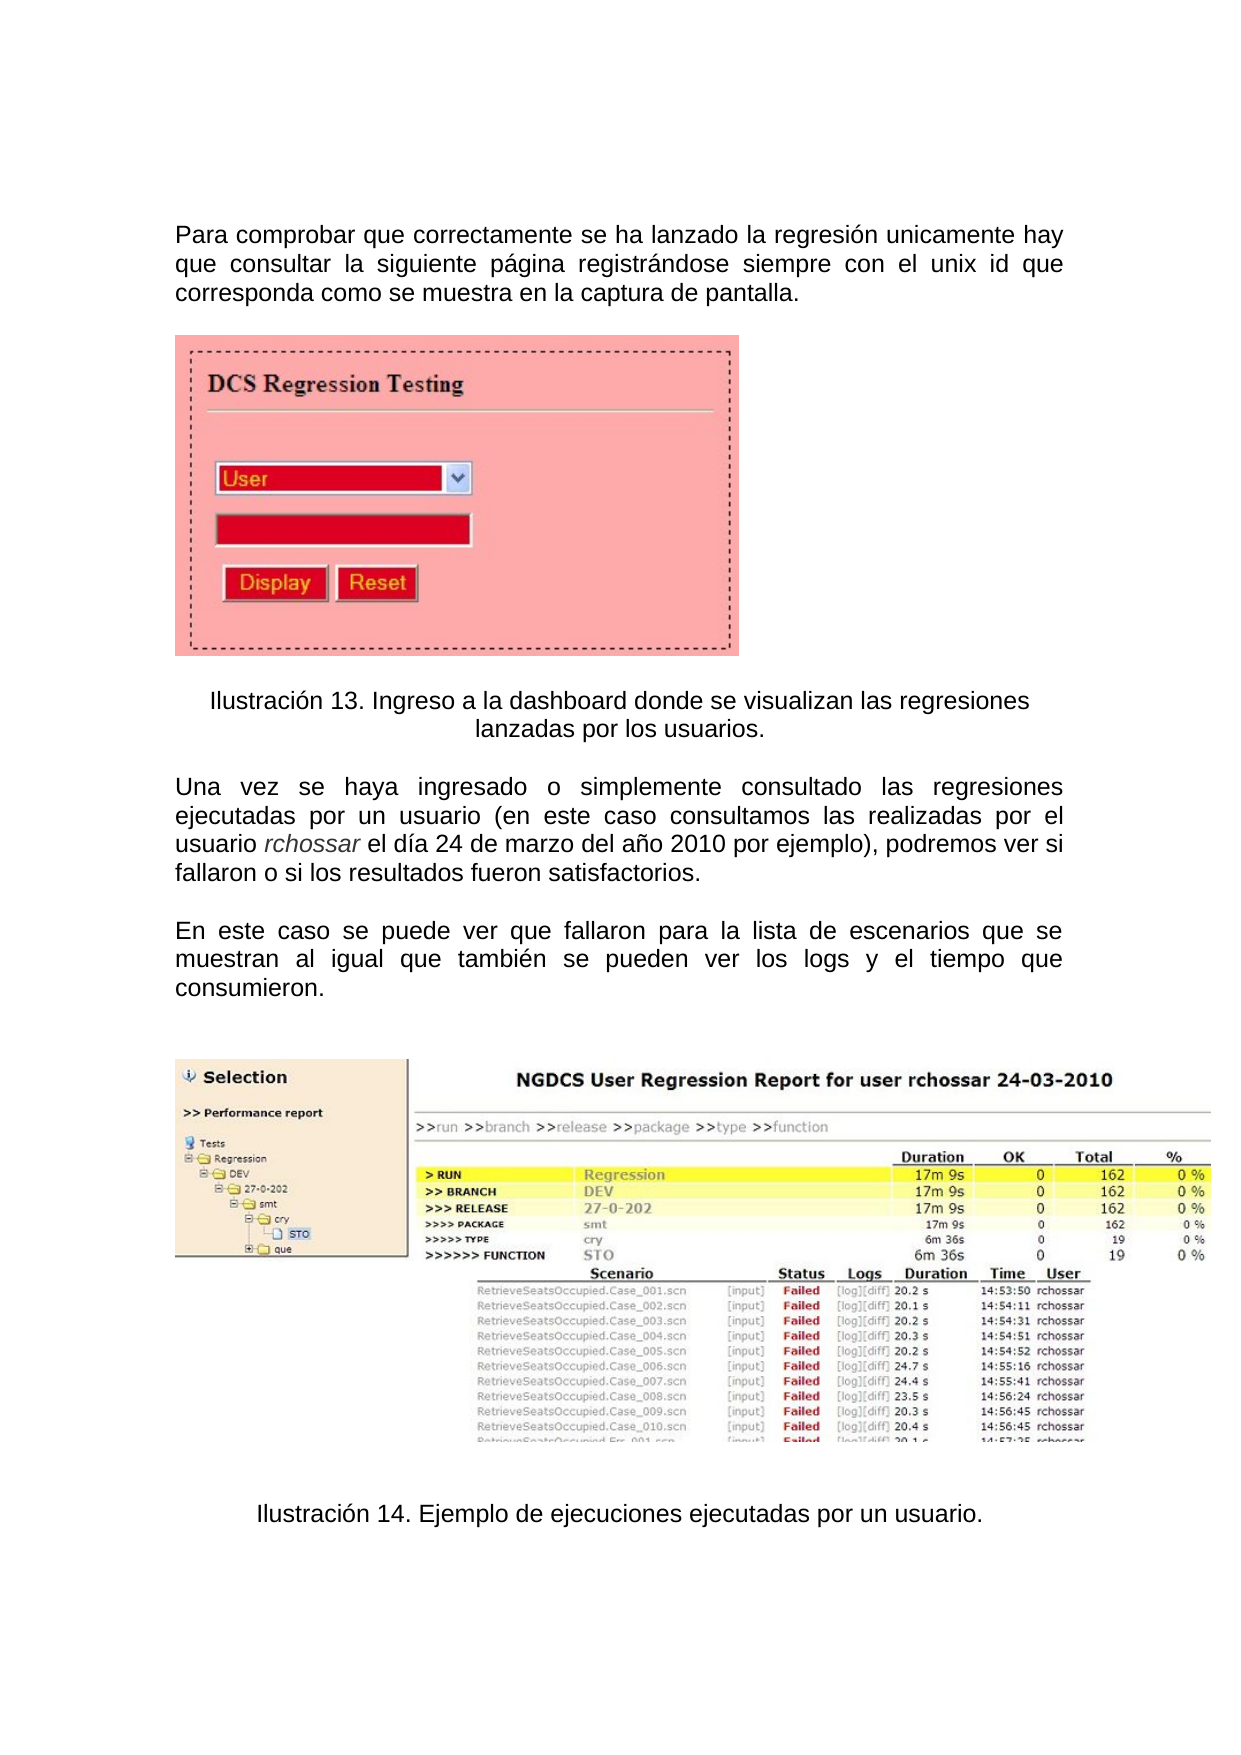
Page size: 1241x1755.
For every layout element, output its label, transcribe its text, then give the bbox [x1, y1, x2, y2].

text Ilustración 13. Ingreso a la dashboard donde se visualizan las regresiones lanzadas por los usuarios. [175, 686, 1065, 743]
picture [175, 335, 739, 656]
text En este caso se puede ver que fallaron para la lista de escenarios que se muestran al igual que también se pueden ver los logs y el tiempo que consumieron. [175, 916, 1065, 1002]
text Ilustración 14. Ejemplo de ejecuciones ejecutadas por un usuario. [175, 1499, 1065, 1528]
text Para comprobar que correctamente se ha lanzado la regresión unicamente hay que consultar la siguiente página registrándose siempre con el unix id que corresponda como se muestra en la captura de pantalla. [175, 220, 1065, 306]
picture [175, 1059, 1211, 1442]
text Una vez se haya ingresado o simplemente consultado las regresiones ejecutadas por un usuario (en este caso consultamos las realizadas por el usuario rchossar el día 24 de marzo del año 2010 por ejemplo), podremos ver si fallaron o si los resultados fueron satisfactorios. [175, 772, 1065, 887]
